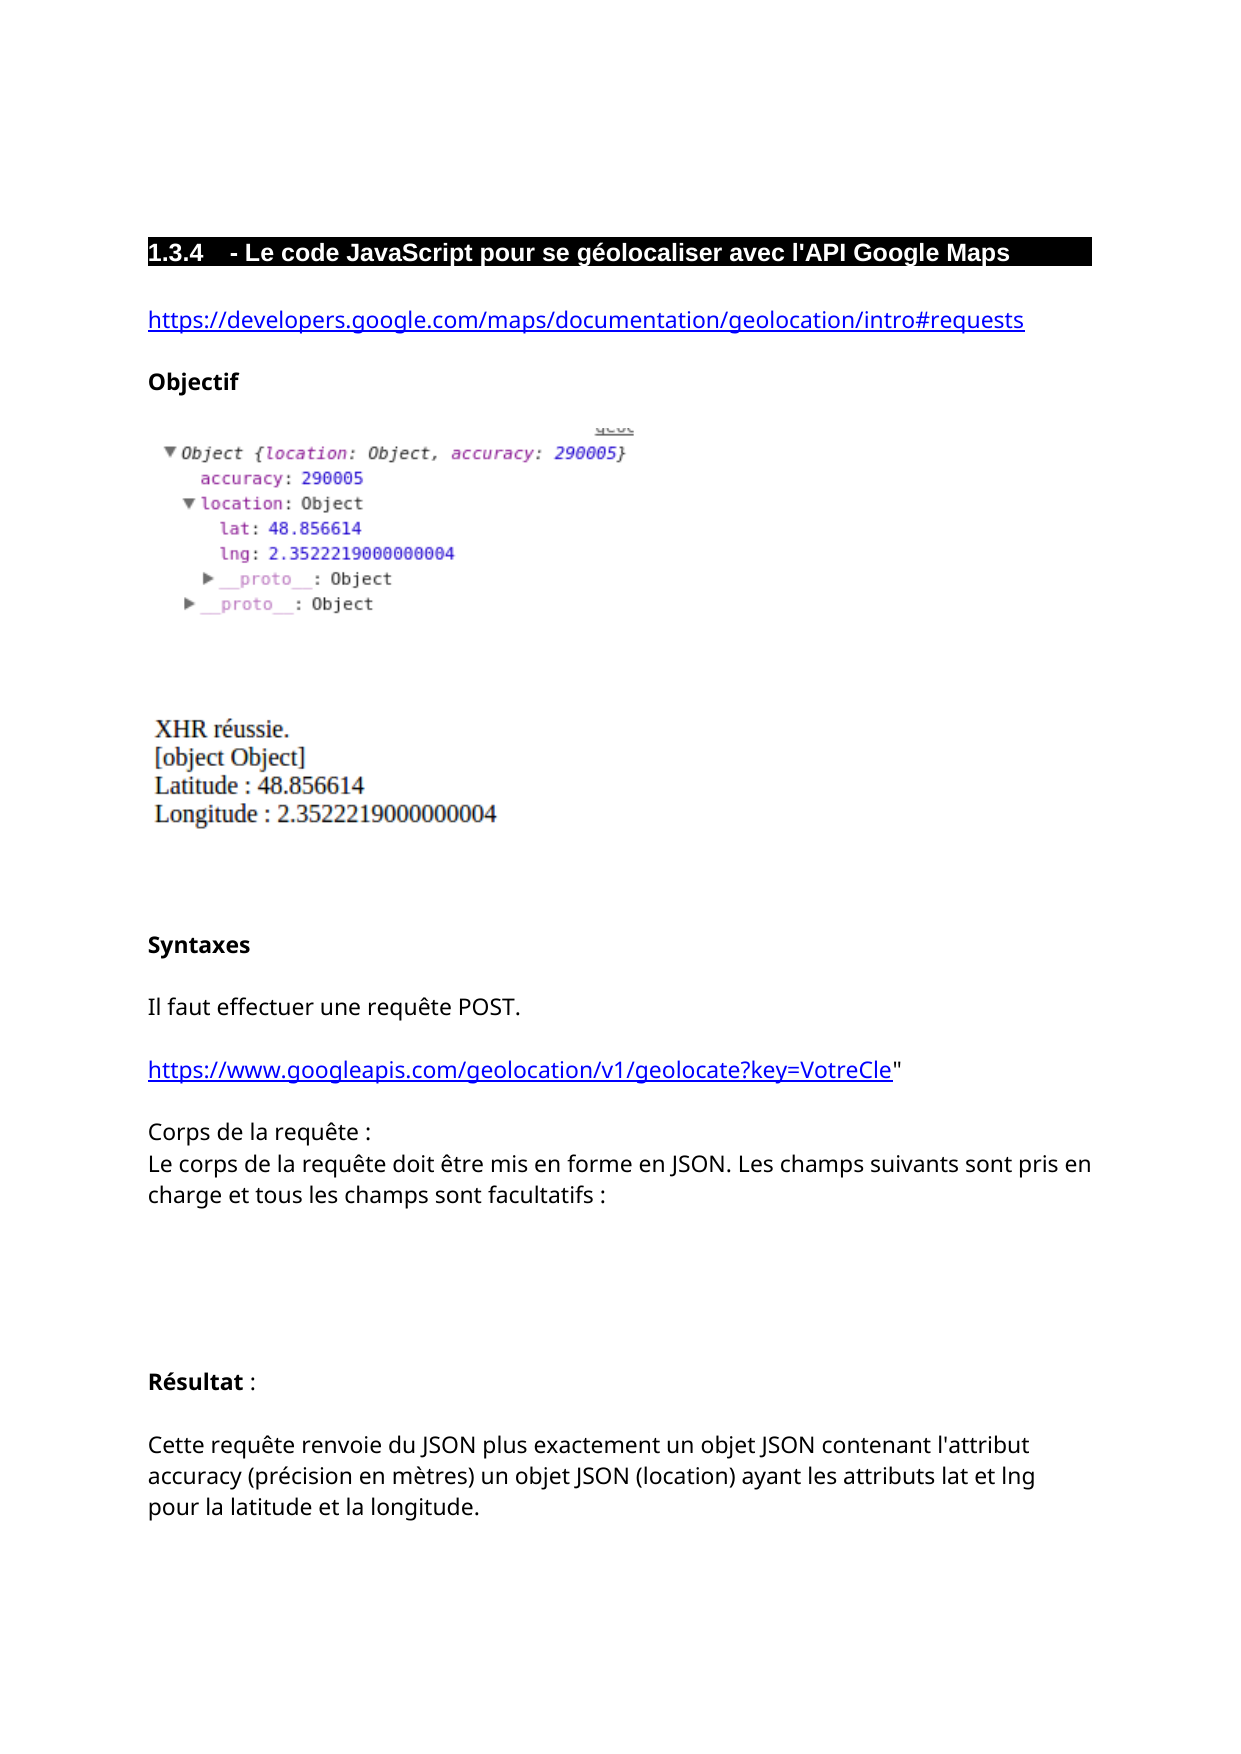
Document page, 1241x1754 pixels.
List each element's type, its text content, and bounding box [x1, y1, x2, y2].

picture [147, 711, 509, 835]
text https://www.googleapis.com/geolocation/v1/geolocate?key=VotreCle" [148, 1054, 1092, 1085]
text Corps de la requête : [148, 1116, 1092, 1147]
text Résultat : [148, 1366, 1092, 1397]
subtitle - Le code JavaScript pour se géolocaliser avec l'API Google Maps [148, 237, 1092, 266]
text Le corps de la requête doit être mis en forme en JSON. Les champs suivants sont pris en charge et tous les champs sont facultatifs : [148, 1147, 1092, 1210]
text Cette requête renvoie du JSON plus exactement un objet JSON contenant l'attribut accuracy (précision en mètres) un objet JSON (location) ayant les attributs lat et lng pour la latitude et la longitude. [148, 1429, 1092, 1522]
text Il faut effectuer une requête POST. [148, 991, 1092, 1022]
picture [147, 428, 634, 618]
text Syntaxes [148, 929, 1092, 960]
text Objectif [148, 366, 1092, 397]
text https://developers.google.com/maps/documentation/geolocation/intro#requests [148, 304, 1092, 335]
